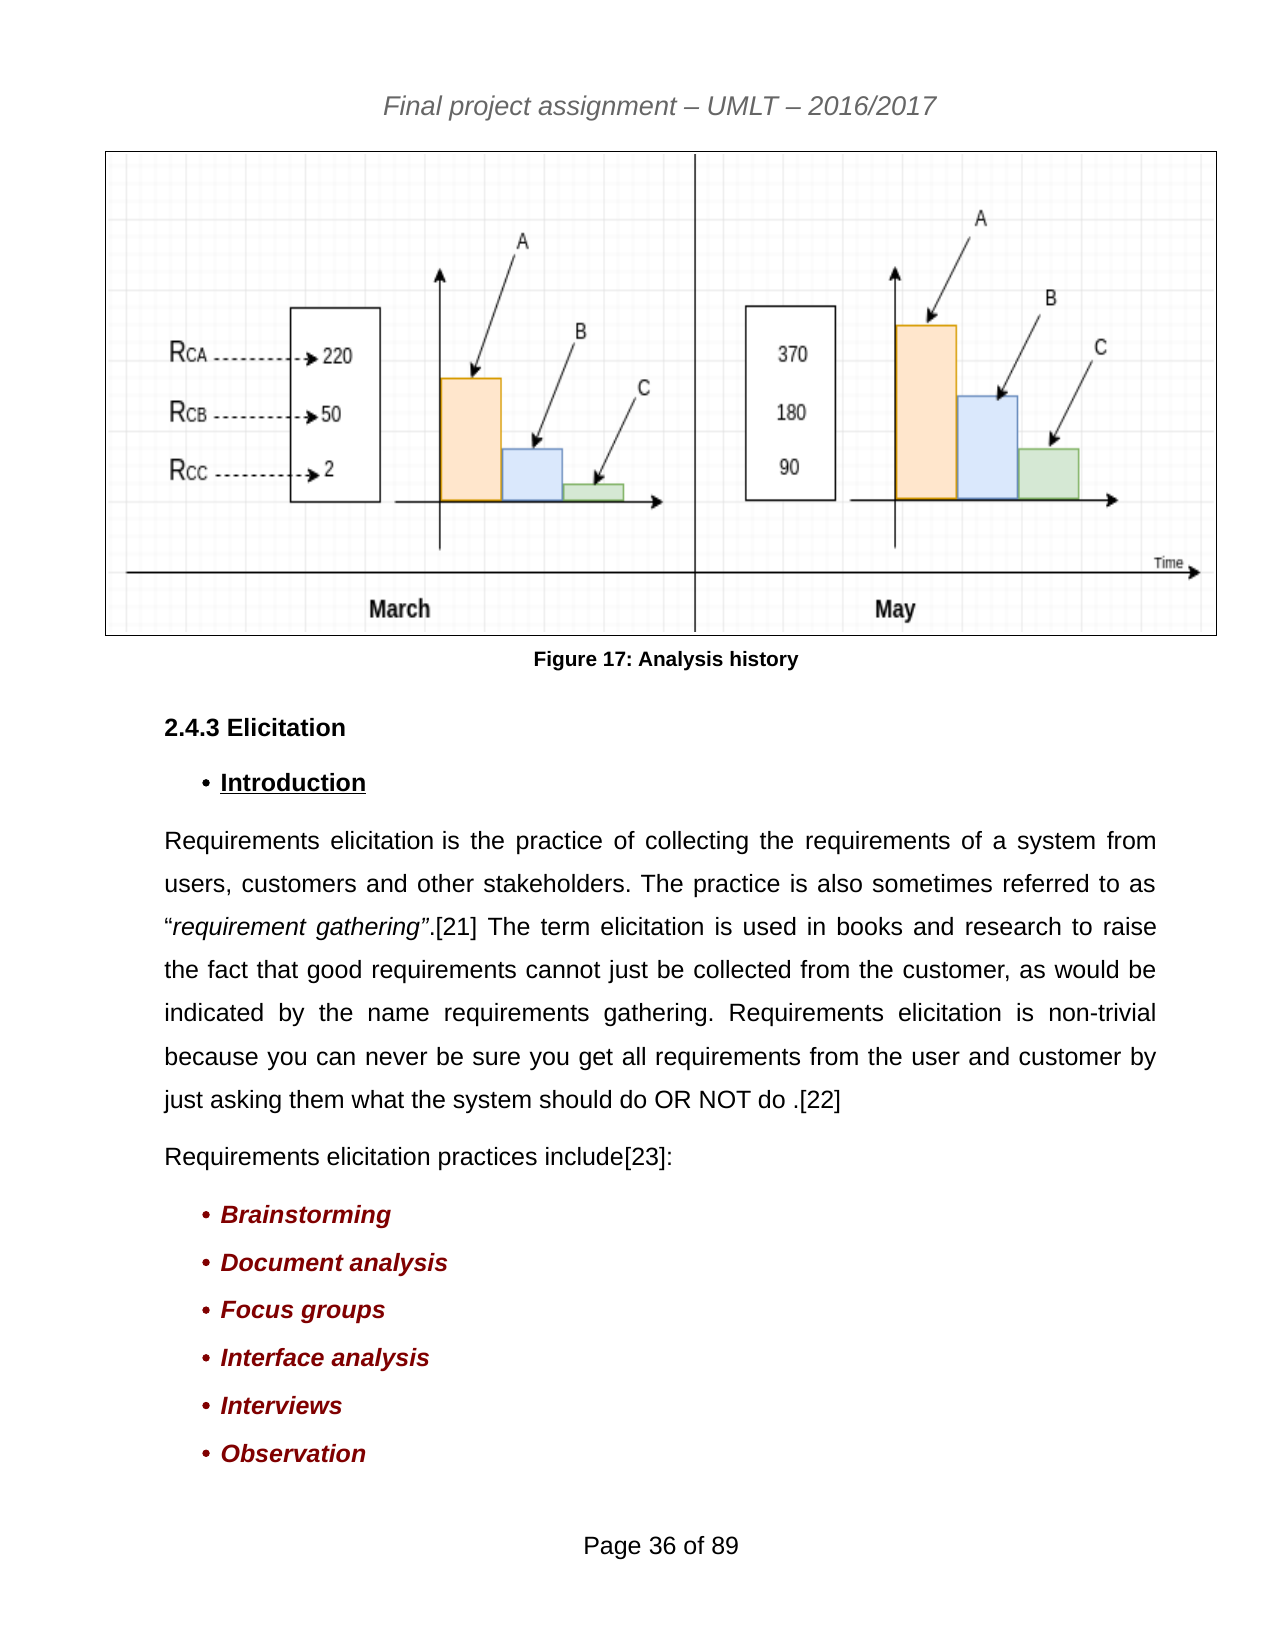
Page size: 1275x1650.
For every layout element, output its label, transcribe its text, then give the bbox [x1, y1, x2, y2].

text Requirements elicitation practices include[23]: [164, 1142, 1158, 1171]
list Interface analysis [202, 1343, 1158, 1372]
list Observation [202, 1439, 1158, 1467]
text Requirements elicitation is the practice of collecting the requirements of a system from users, customers and other stakeholders. The practice is also sometimes referred to as “requirement gathering”.[21] The term elicitation is used in books and research to raise the fact that good requirements cannot just be collected from the customer, as would be indicated by the name requirements gathering. Requirements elicitation is non-trivial because you can never be sure you get all requirements from the user and customer by just asking them what the system should do OR NOT do .[22] [164, 826, 1158, 1113]
list Interviews [202, 1391, 1158, 1420]
list Introduction [202, 768, 1158, 797]
picture [108, 154, 1214, 632]
list Brainstorming [202, 1200, 1158, 1229]
subtitle 2.4.3 Elicitation [164, 712, 1158, 741]
list Focus groups [202, 1296, 1158, 1324]
text Figure 17: Analysis history [164, 636, 1158, 671]
text [106, 152, 1216, 635]
list Document analysis [202, 1248, 1158, 1277]
